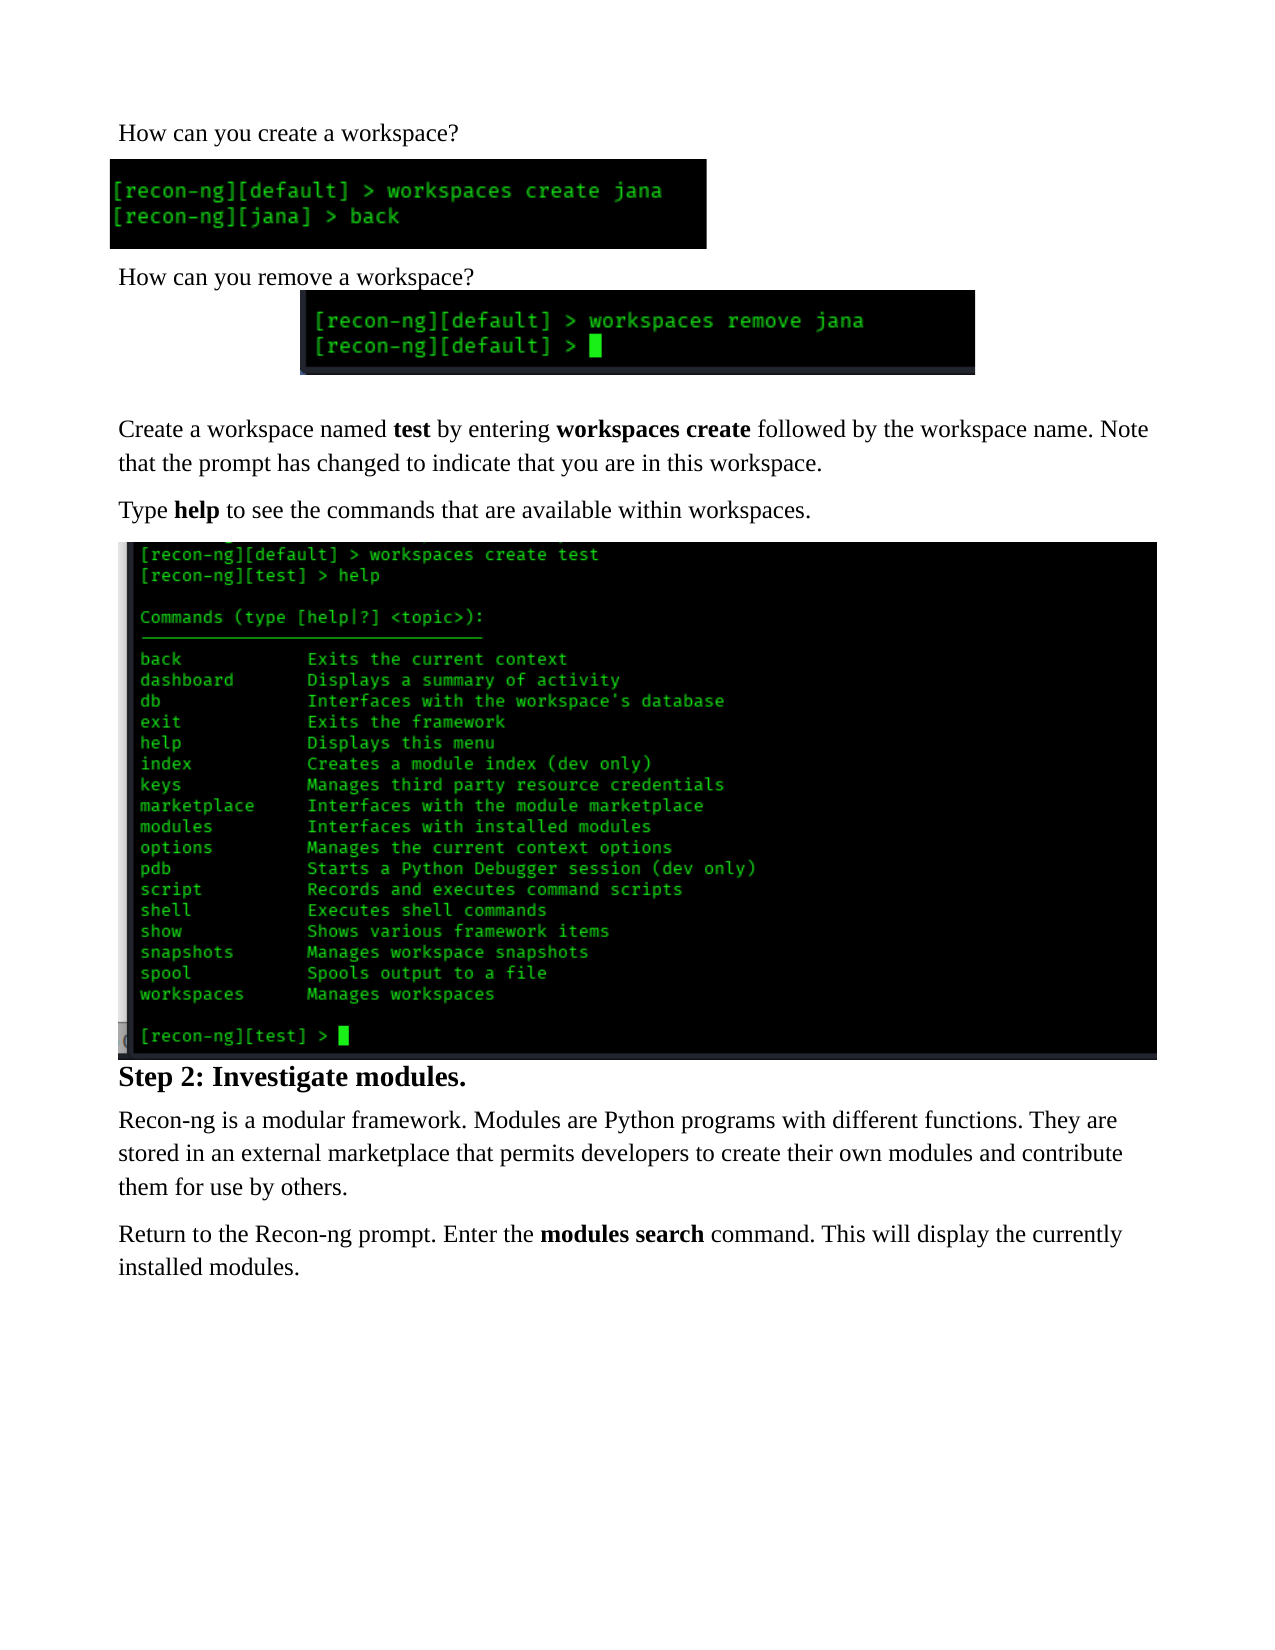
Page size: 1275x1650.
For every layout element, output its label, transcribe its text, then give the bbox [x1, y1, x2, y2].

text How can you remove a workspace? [118, 262, 1157, 291]
picture [118, 542, 1157, 1060]
text Type help to see the commands that are available within workspaces. [118, 495, 1157, 524]
text Return to the Recon-ng prompt. Enter the modules search command. This will display the currently installed modules. [118, 1219, 1157, 1281]
subtitle Step 2: Investigate modules. [118, 1060, 1157, 1093]
text How can you create a workspace? [118, 118, 1157, 147]
text Recon-ng is a modular framework. Modules are Python programs with different functions. They are stored in an external marketplace that permits developers to create their own modules and contribute them for use by others. [118, 1106, 1157, 1200]
picture [300, 290, 976, 375]
picture [109, 159, 707, 249]
text Create a workspace named test by entering workspaces create followed by the workspace name. Note that the prompt has changed to indicate that you are in this workspace. [118, 414, 1157, 476]
